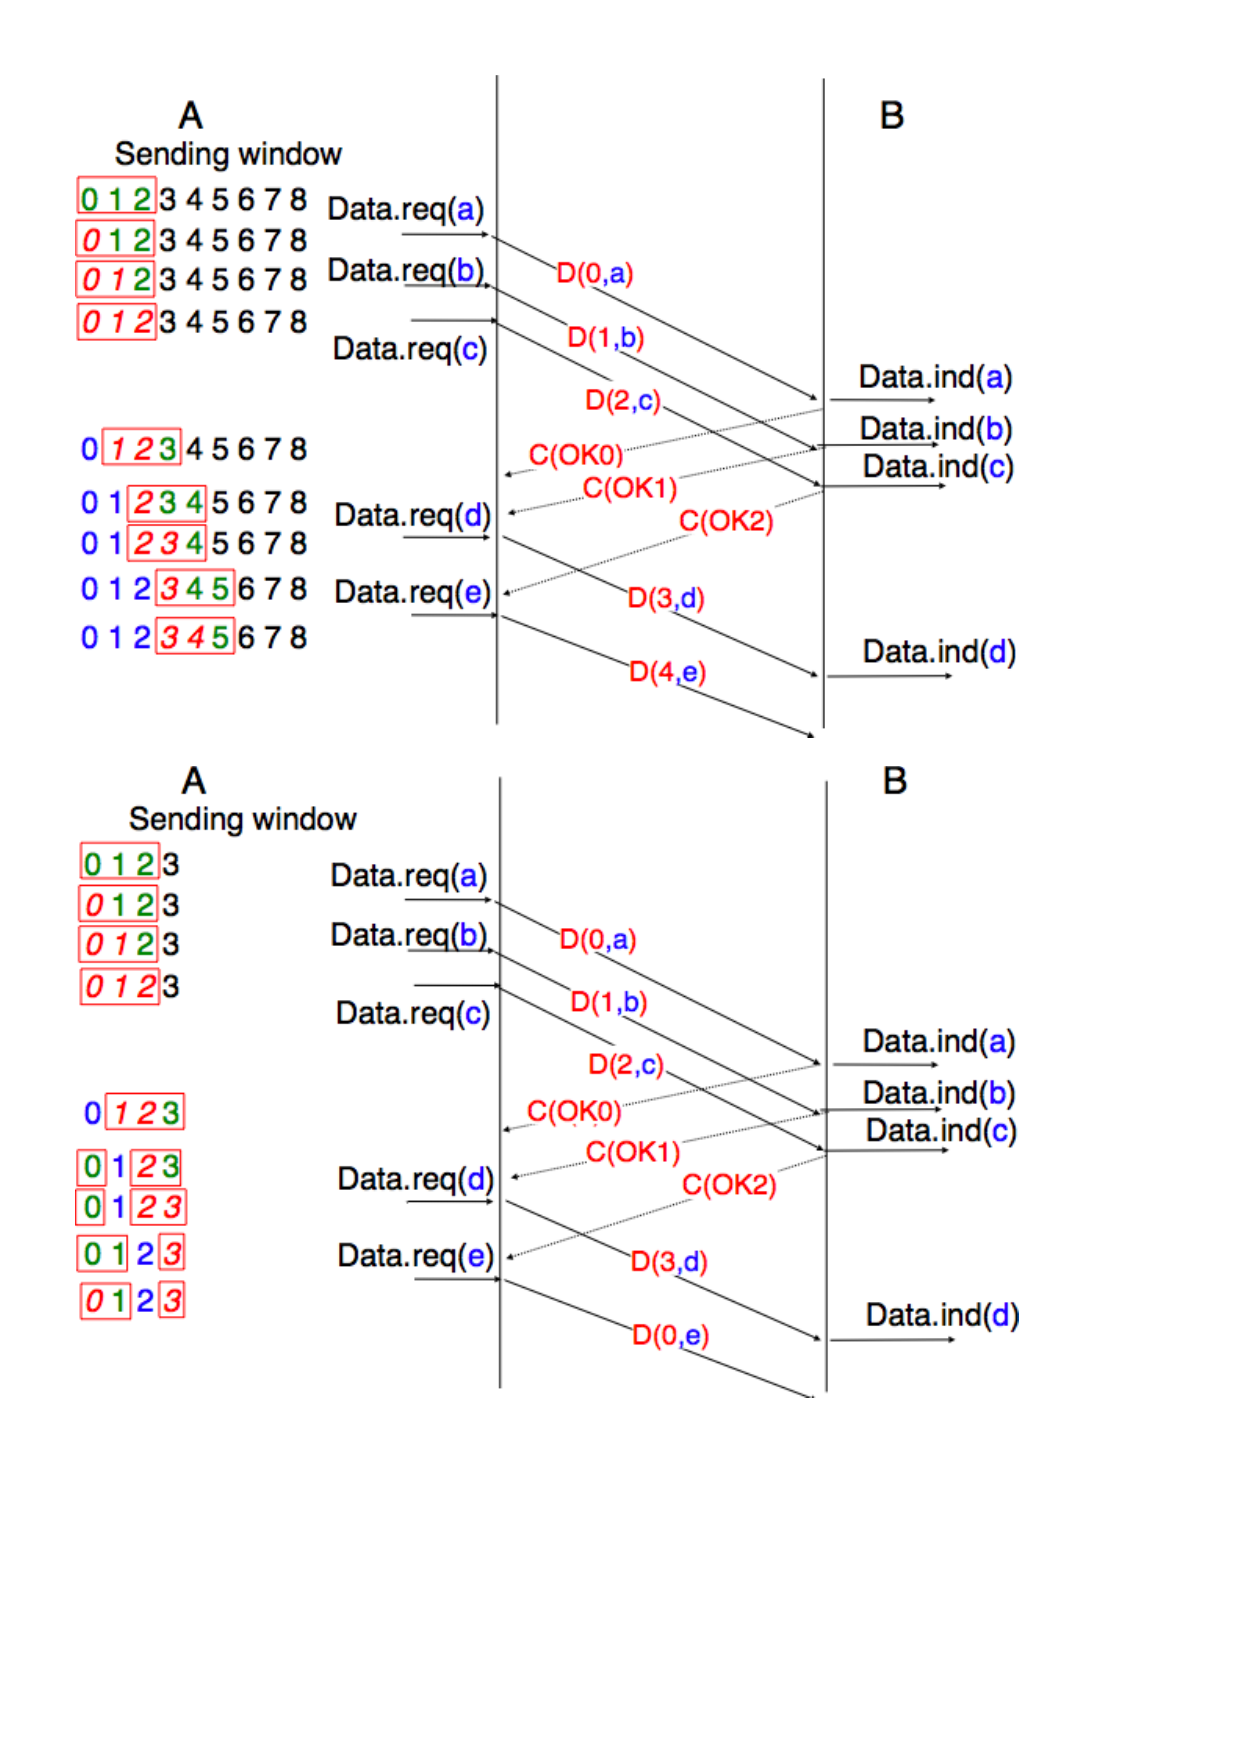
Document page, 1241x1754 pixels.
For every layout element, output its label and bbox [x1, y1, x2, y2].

picture [75, 75, 1016, 738]
picture [75, 766, 1019, 1398]
